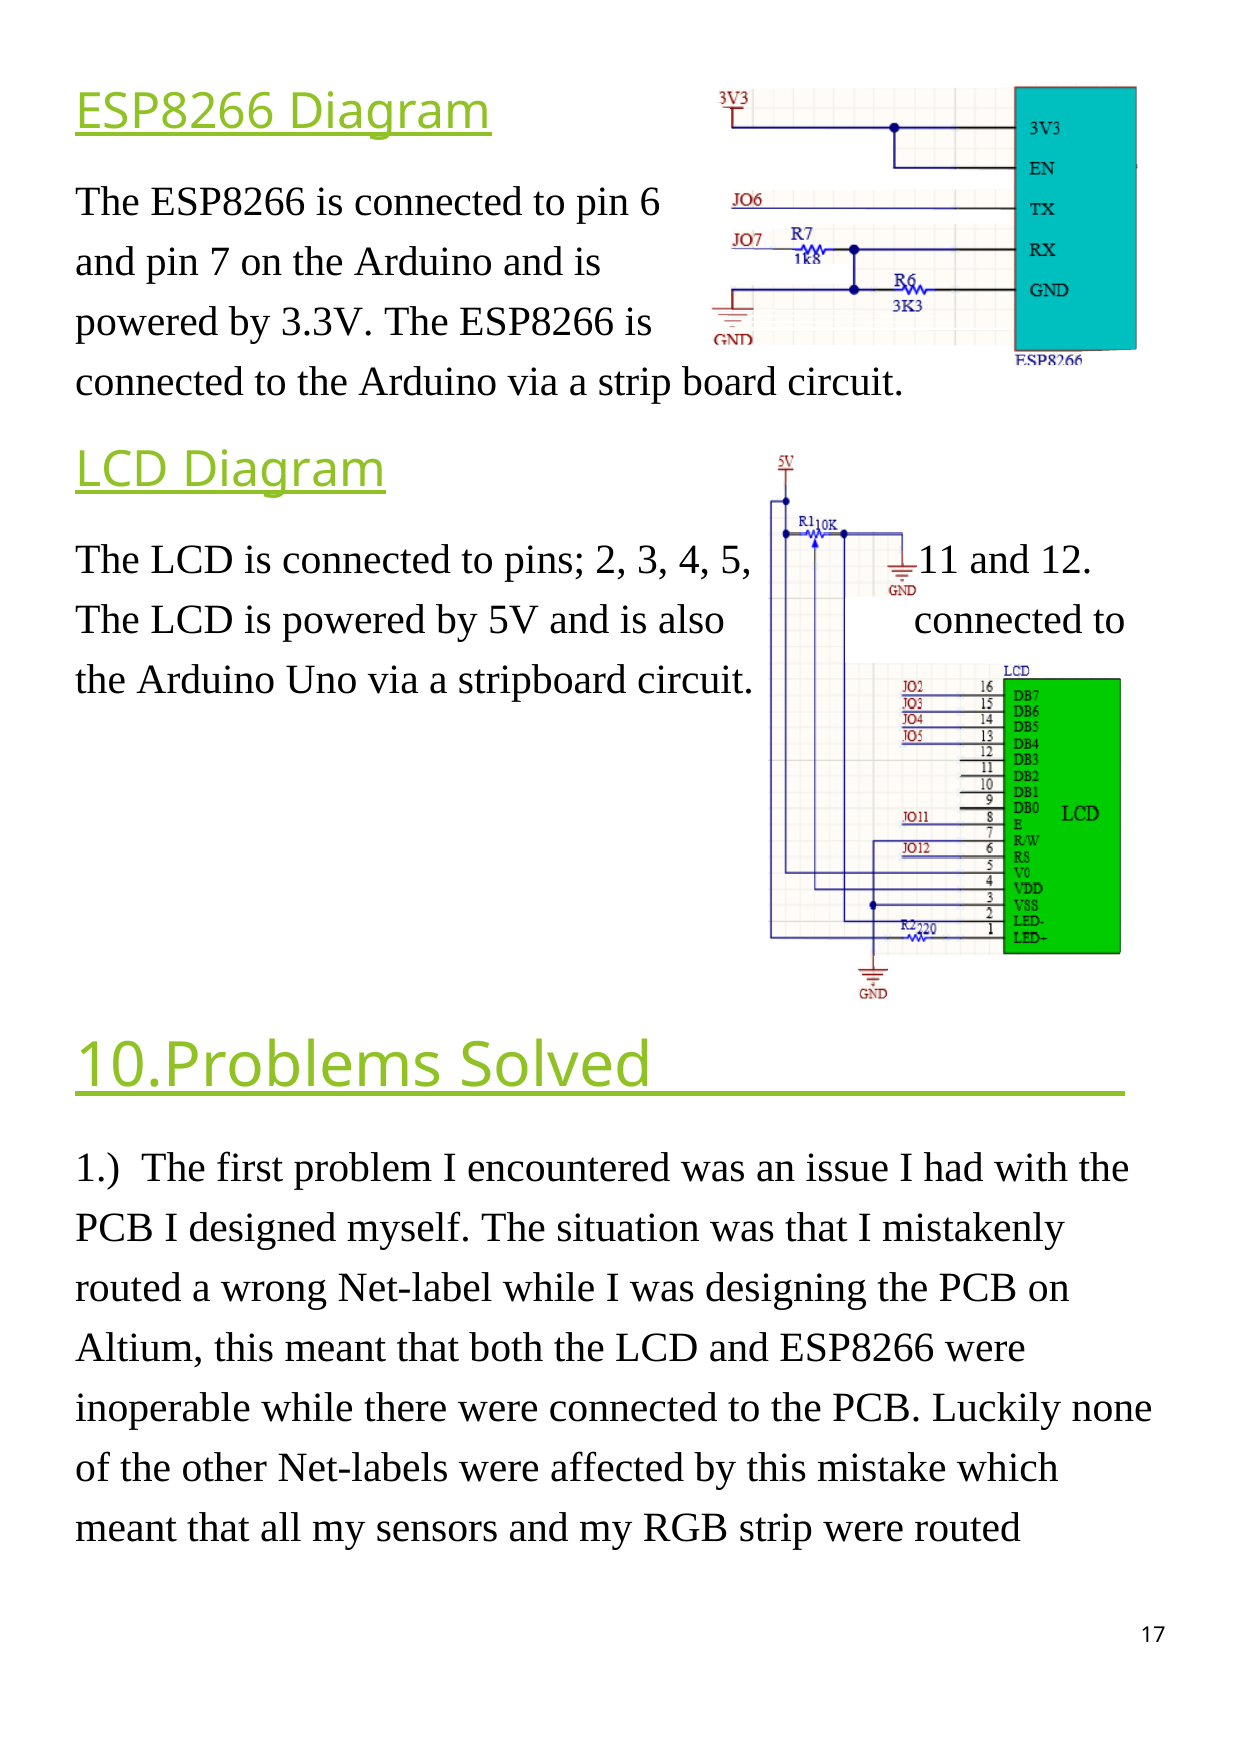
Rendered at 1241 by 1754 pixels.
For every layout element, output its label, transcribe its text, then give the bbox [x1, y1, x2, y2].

text The LCD is connected to pins; 2, 3, 4, 5, 11 and 12. The LCD is powered by 5V and is also connected to the Arduino Uno via a stripboard circuit. [75, 535, 768, 702]
text 1.) The first problem I encountered was an issue I had with the PCB I designed myself. The situation was that I mistakenly routed a wrong Net-label while I was designing the PCB on Altium, this meant that both the LCD and ESP8266 were inoperable while there were connected to the PCB. Luckily none of the other Net-labels were affected by this mistake which meant that all my sensors and my RGB strip were routed [75, 1143, 1165, 1550]
text 10.Problems Solved [75, 1020, 1165, 1105]
text The LCD is connected to pins; 2, 3, 4, 5, 11 and 12. The LCD is powered by 5V and is also connected to the Arduino Uno via a stripboard circuit. [846, 535, 1165, 702]
text The ESP8266 is connected to pin 6 and pin 7 on the Arduino and is powered by 3.3V. The ESP8266 is connected to the Arduino via a strip board circuit. [75, 177, 1165, 404]
text ESP8266 Diagram [75, 75, 1165, 143]
text LCD Diagram [75, 433, 1165, 501]
